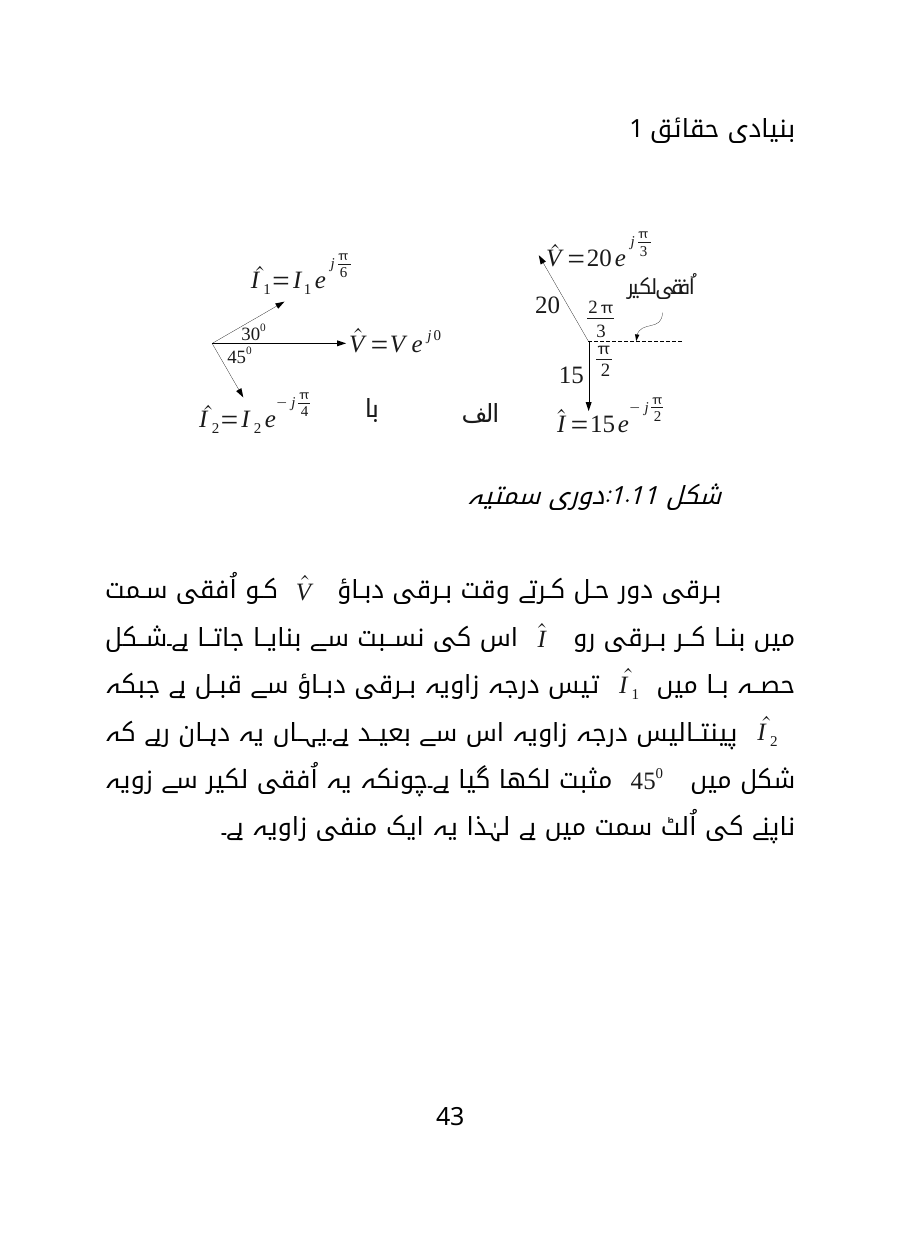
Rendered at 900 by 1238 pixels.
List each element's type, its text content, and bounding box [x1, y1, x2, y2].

text شکل 1.11:دوری سمتیہ [179, 195, 721, 520]
text برقی دور حل کرتے وقت برقی دباؤ کو اُفقی سمت میں بنا کر برقی رو اس کی نسبت سے بنایا جاتا ہے۔شکل حصہ با میںتیس درجہ زاویہ برقی دباؤ سے قبل ہے جبکہ پینتالیس درجہ زاویہ اس سے بعید ہے۔یہاں یہ دہان رہے کہ شکل میں مثبت لکھا گیا ہے۔چونکہ یہ اُفقی لکیر سے زویہ ناپنے کی اُلٹ سمت میں ہے لہٰذا یہ ایک منفی زاویہ ہے۔ [105, 567, 795, 851]
